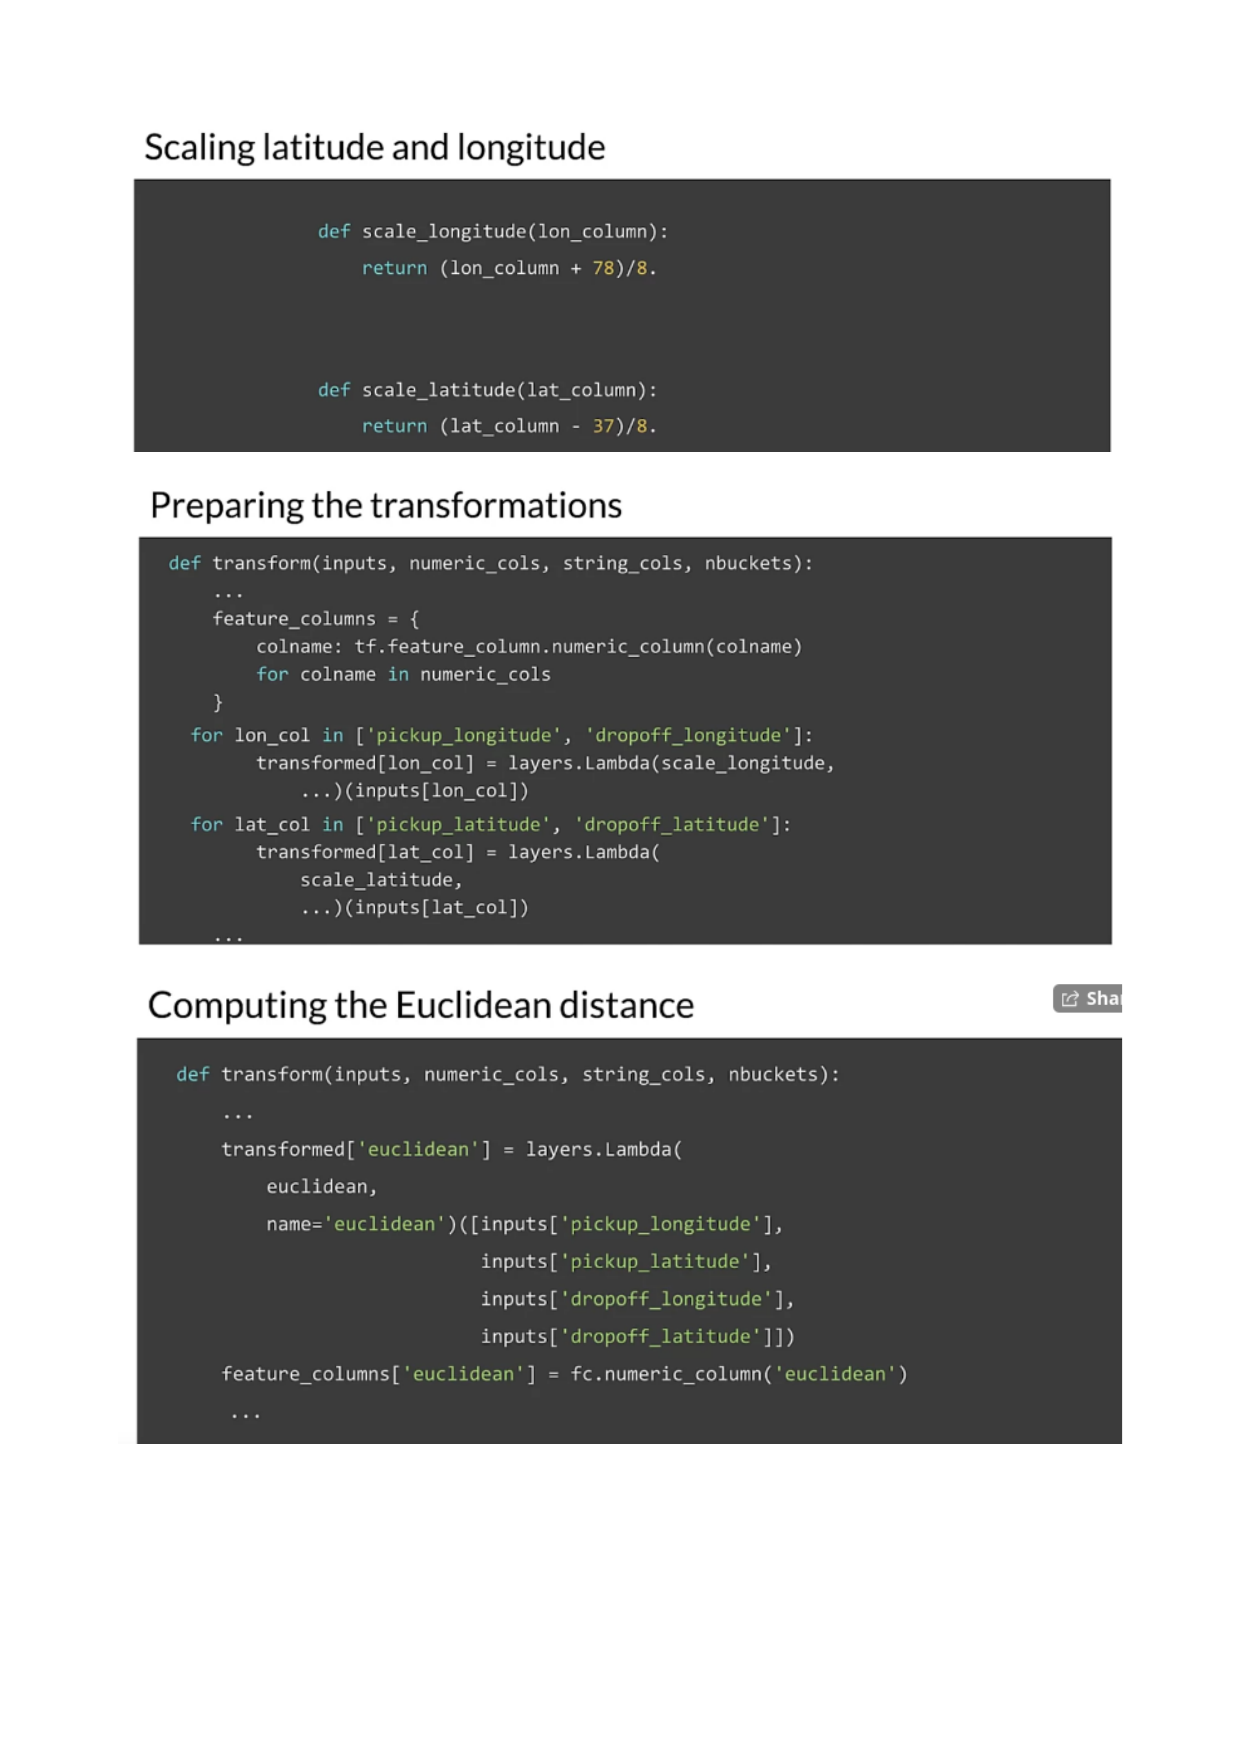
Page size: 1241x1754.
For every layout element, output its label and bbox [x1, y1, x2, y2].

picture [118, 983, 1123, 1444]
picture [118, 118, 1123, 452]
picture [118, 480, 1123, 956]
